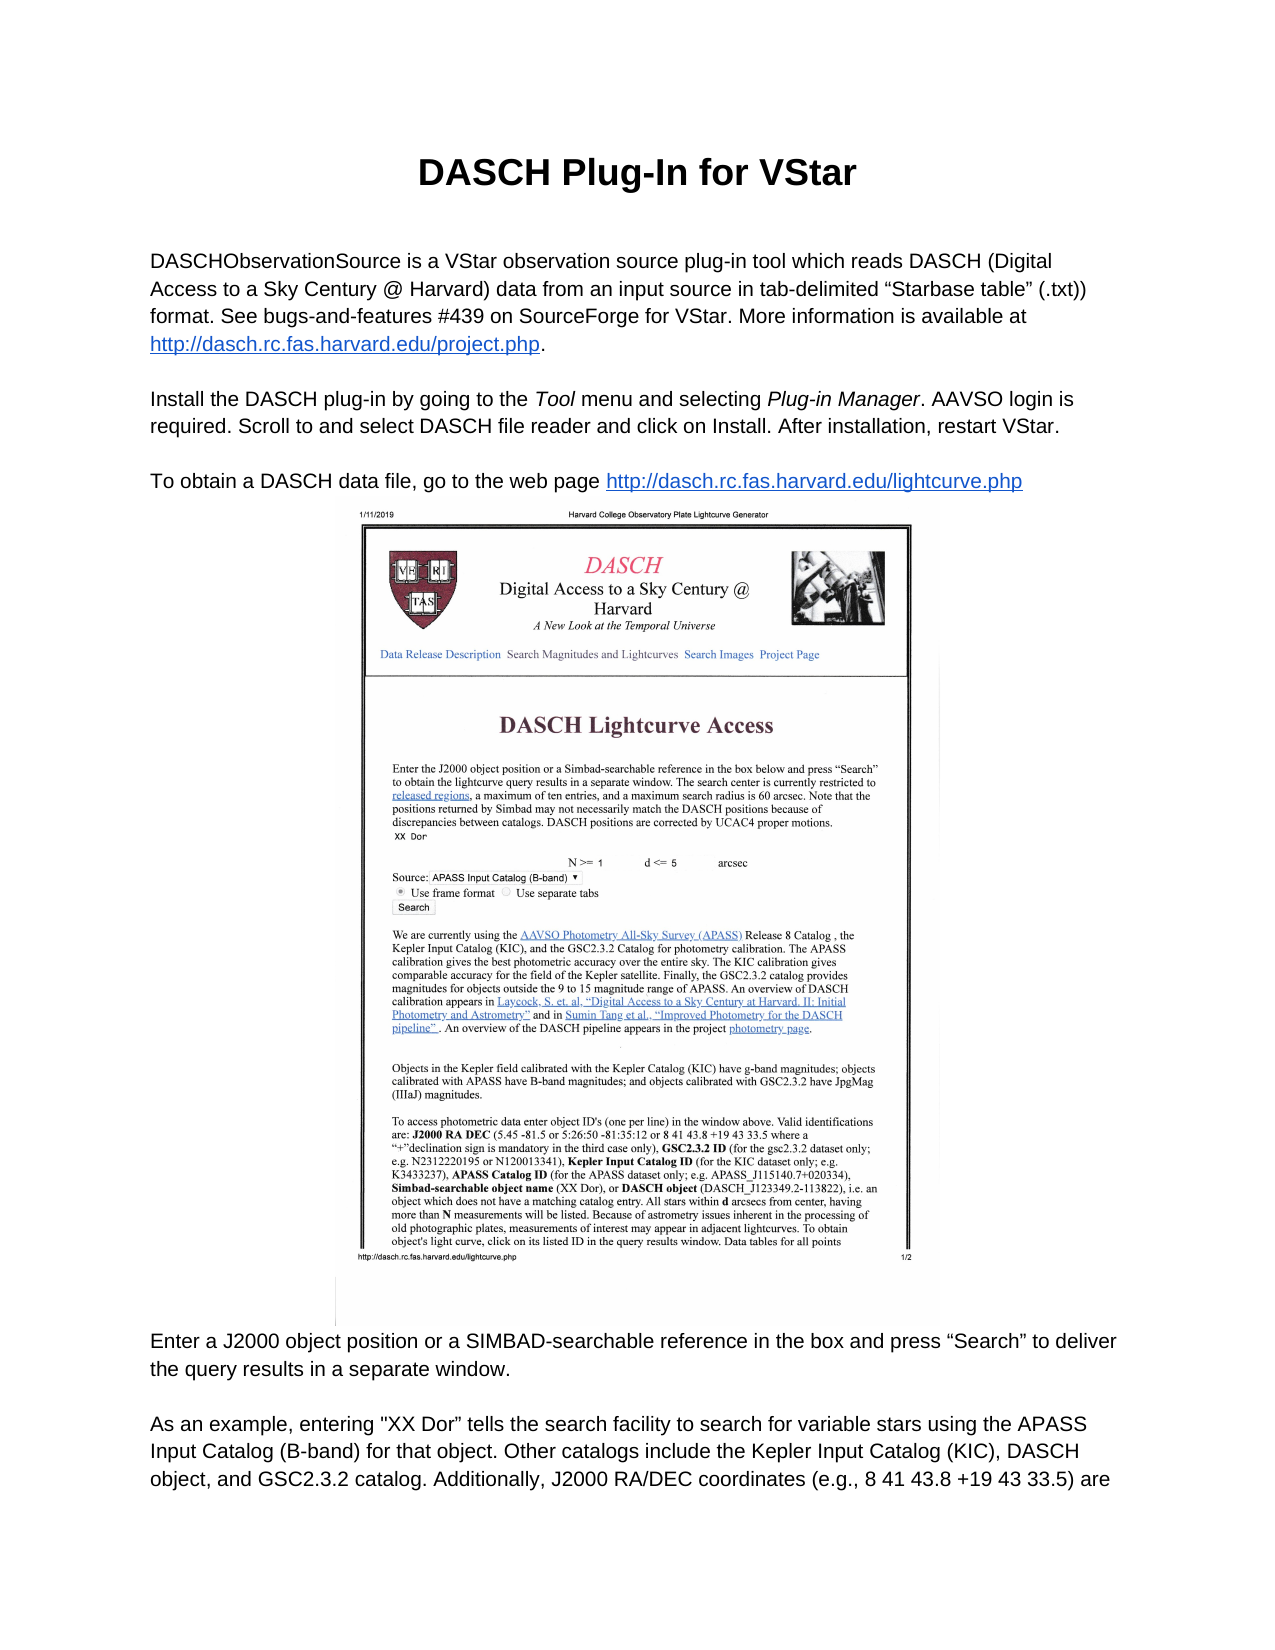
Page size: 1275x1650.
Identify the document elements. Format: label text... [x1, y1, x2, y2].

picture [335, 496, 940, 1326]
text As an example, entering "XX Dor” tells the search facility to search for variable stars using the APASS Input Catalog (B-band) for that object. Other catalogs include the Kepler Input Catalog (KIC), DASCH object, and GSC2.3.2 catalog. Additionally, J2000 RA/DEC coordinates (e.g., 8 41 43.8 +19 43 33.5) are [150, 1412, 1125, 1491]
text Install the DASCH plug-in by going to the Tool menu and selecting Plug-in Manager. AAVSO login is required. Scroll to and select DASCH file reader and click on Install. After installation, restart VStar. [150, 387, 1125, 438]
text DASCH Plug-In for VStar [150, 150, 1125, 193]
text Enter a J2000 object position or a SIMBAD-searchable reference in the box and press “Search” to deliver the query results in a separate window. [150, 1329, 1125, 1381]
text DASCHObservationSource is a VStar observation source plug-in tool which reads DASCH (Digital Access to a Sky Century @ Harvard) data from an input source in tab-delimited “Starbase table” (.txt)) format. See bugs-and-features #439 on SourceForge for VStar. More information is available at http://dasch.rc.fas.harvard.edu/project.php. [150, 249, 1125, 356]
text To obtain a DASCH data file, go to the web page http://dasch.rc.fas.harvard.edu/lightcurve.php [150, 469, 1125, 493]
